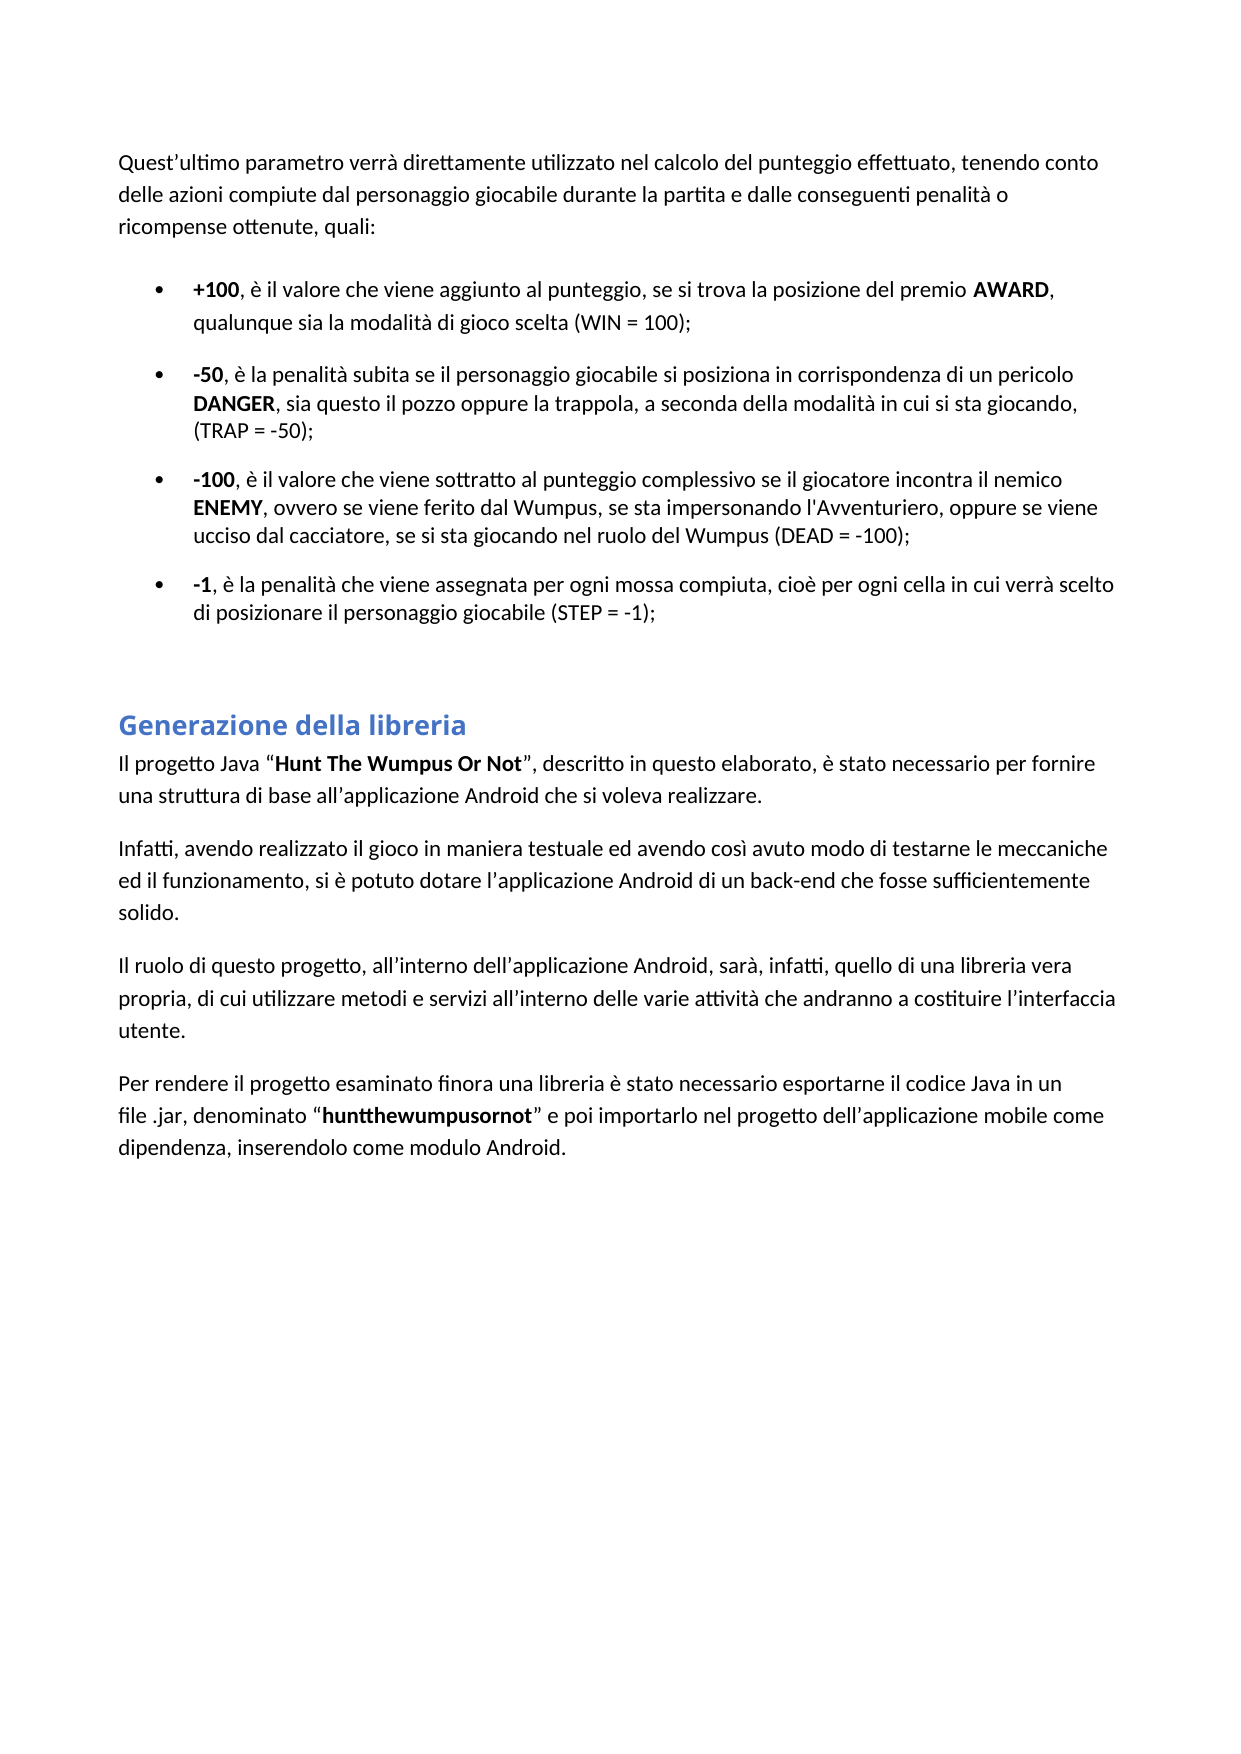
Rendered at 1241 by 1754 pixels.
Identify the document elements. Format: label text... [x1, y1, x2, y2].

text Il progetto Java “Hunt The Wumpus Or Not”, descritto in questo elaborato, è stato necessario per fornire una struttura di base all’applicazione Android che si voleva realizzare. [118, 749, 1122, 809]
text Quest’ultimo parametro verrà direttamente utilizzato nel calcolo del punteggio effettuato, tenendo conto delle azioni compiute dal personaggio giocabile durante la partita e dalle conseguenti penalità o ricompense ottenute, quali: [118, 148, 1122, 240]
text Il ruolo di questo progetto, all’interno dell’applicazione Android, sarà, infatti, quello di una libreria vera propria, di cui utilizzare metodi e servizi all’interno delle varie attività che andranno a costituire l’interfaccia utente. [118, 952, 1122, 1044]
list -1, è la penalità che viene assegnata per ogni mossa compiuta, cioè per ogni cella in cui verrà scelto di posizionare il personaggio giocabile (STEP = -1); [156, 570, 1122, 626]
subtitle Generazione della libreria [118, 707, 1122, 743]
list -100, è il valore che viene sottratto al punteggio complessivo se il giocatore incontra il nemico ENEMY, ovvero se viene ferito dal Wumpus, se sta impersonando l'Avventuriero, oppure se viene ucciso dal cacciatore, se si sta giocando nel ruolo del Wumpus (DEAD = -100); [156, 466, 1122, 549]
text Infatti, avendo realizzato il gioco in maniera testuale ed avendo così avuto modo di testarne le meccaniche ed il funzionamento, si è potuto dotare l’applicazione Android di un back-end che fosse sufficientemente solido. [118, 834, 1122, 927]
list -50, è la penalità subita se il personaggio giocabile si posiziona in corrispondenza di un pericolo DANGER, sia questo il pozzo oppure la trappola, a seconda della modalità in cui si sta giocando, (TRAP = -50); [156, 361, 1122, 445]
text Per rendere il progetto esaminato finora una libreria è stato necessario esportarne il codice Java in un file .jar, denominato “huntthewumpusornot” e poi importarlo nel progetto dell’applicazione mobile come dipendenza, inserendolo come modulo Android. [118, 1069, 1122, 1161]
list +100, è il valore che viene aggiunto al punteggio, se si trova la posizione del premio AWARD, qualunque sia la modalità di gioco scelta (WIN = 100); [156, 275, 1122, 336]
